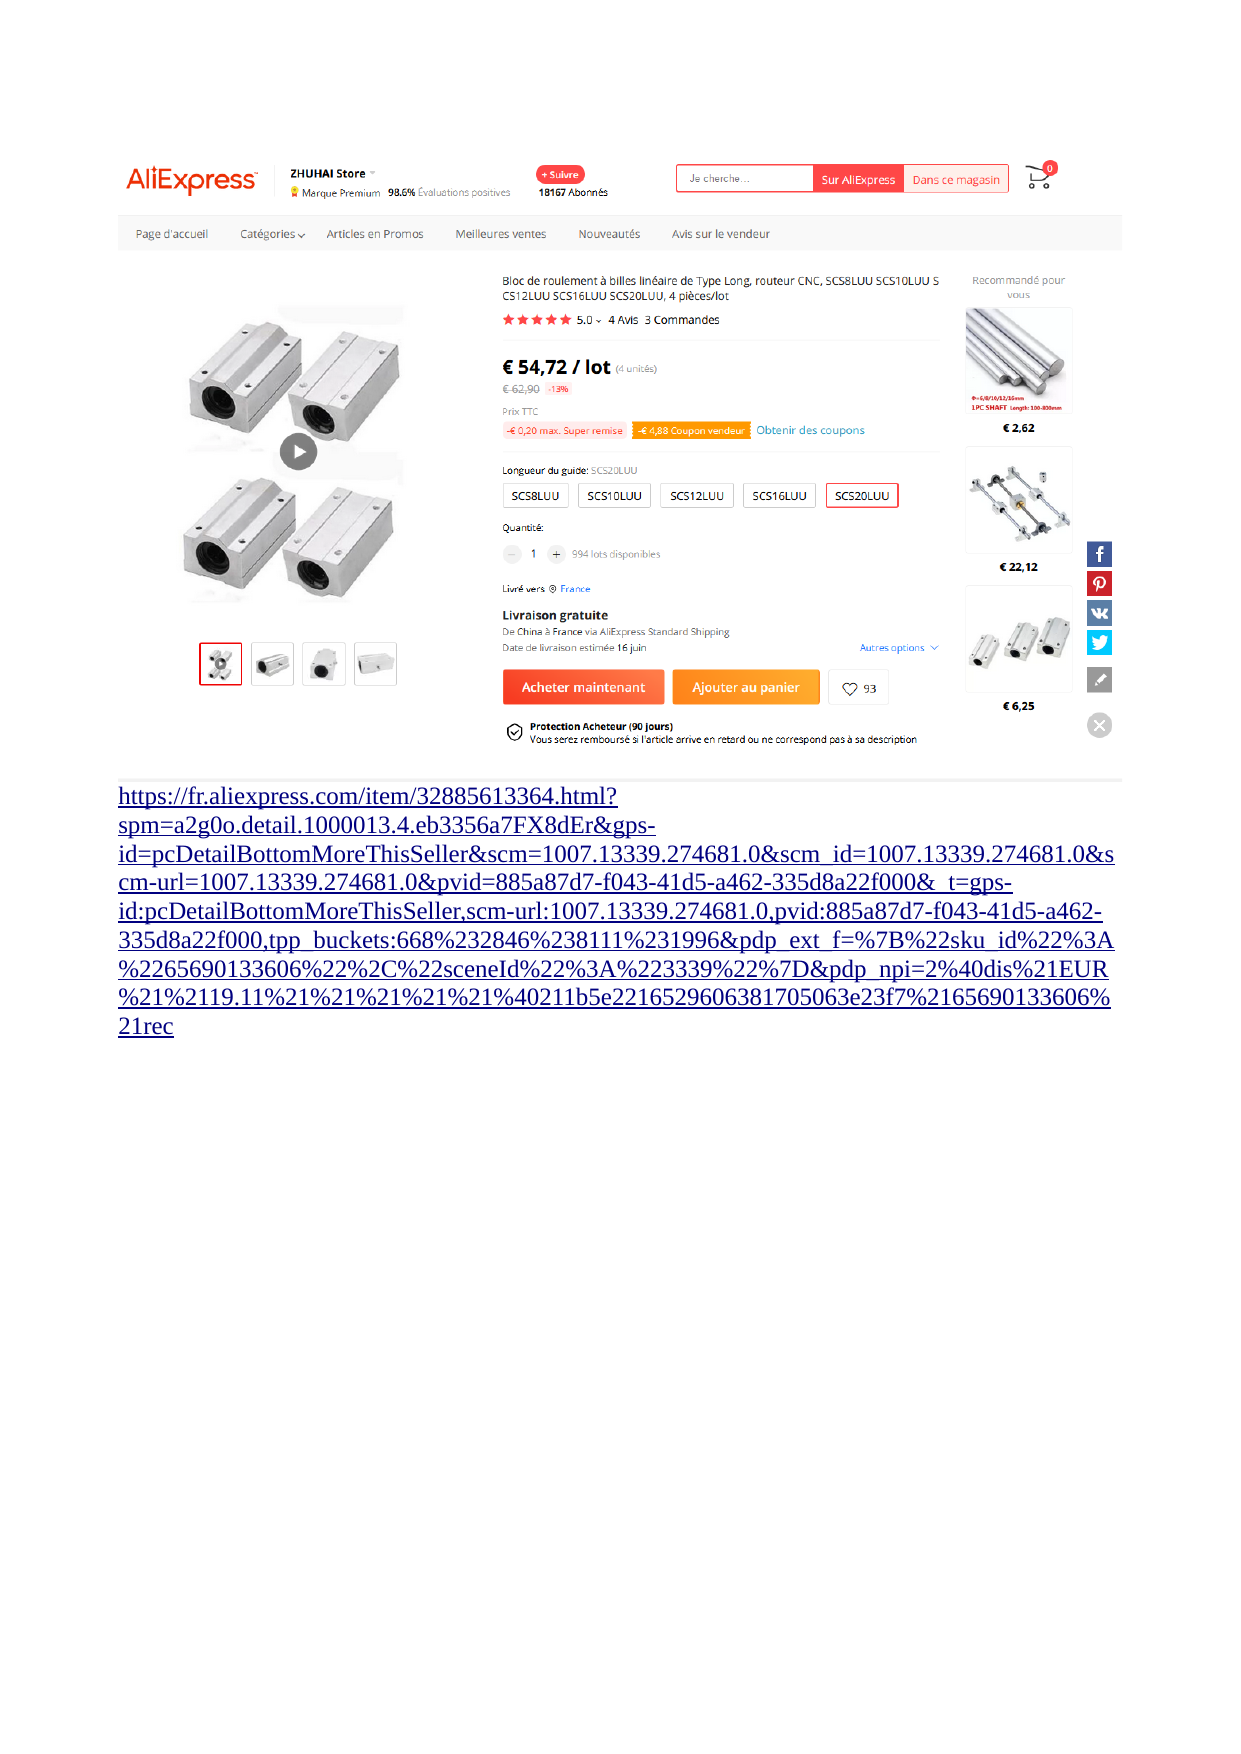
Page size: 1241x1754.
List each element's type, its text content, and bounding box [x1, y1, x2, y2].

picture [118, 146, 1123, 782]
text https://fr.aliexpress.com/item/32885613364.html?spm=a2g0o.detail.1000013.4.eb3356a7FX8dEr&gps-id=pcDetailBottomMoreThisSeller&scm=1007.13339.274681.0&scm_id=1007.13339.274681.0&scm-url=1007.13339.274681.0&pvid=885a87d7-f043-41d5-a462-335d8a22f000&_t=gps-id:pcDetailBottomMoreThisSeller,scm-url:1007.13339.274681.0,pvid:885a87d7-f043-41d5-a462-335d8a22f000,tpp_buckets:668%232846%238111%231996&pdp_ext_f=%7B%22sku_id%22%3A%2265690133606%22%2C%22sceneId%22%3A%223339%22%7D&pdp_npi=2%40dis%21EUR%21%2119.11%21%21%21%21%21%40211b5e2216529606381705063e23f7%2165690133606%21rec [118, 782, 1122, 1040]
